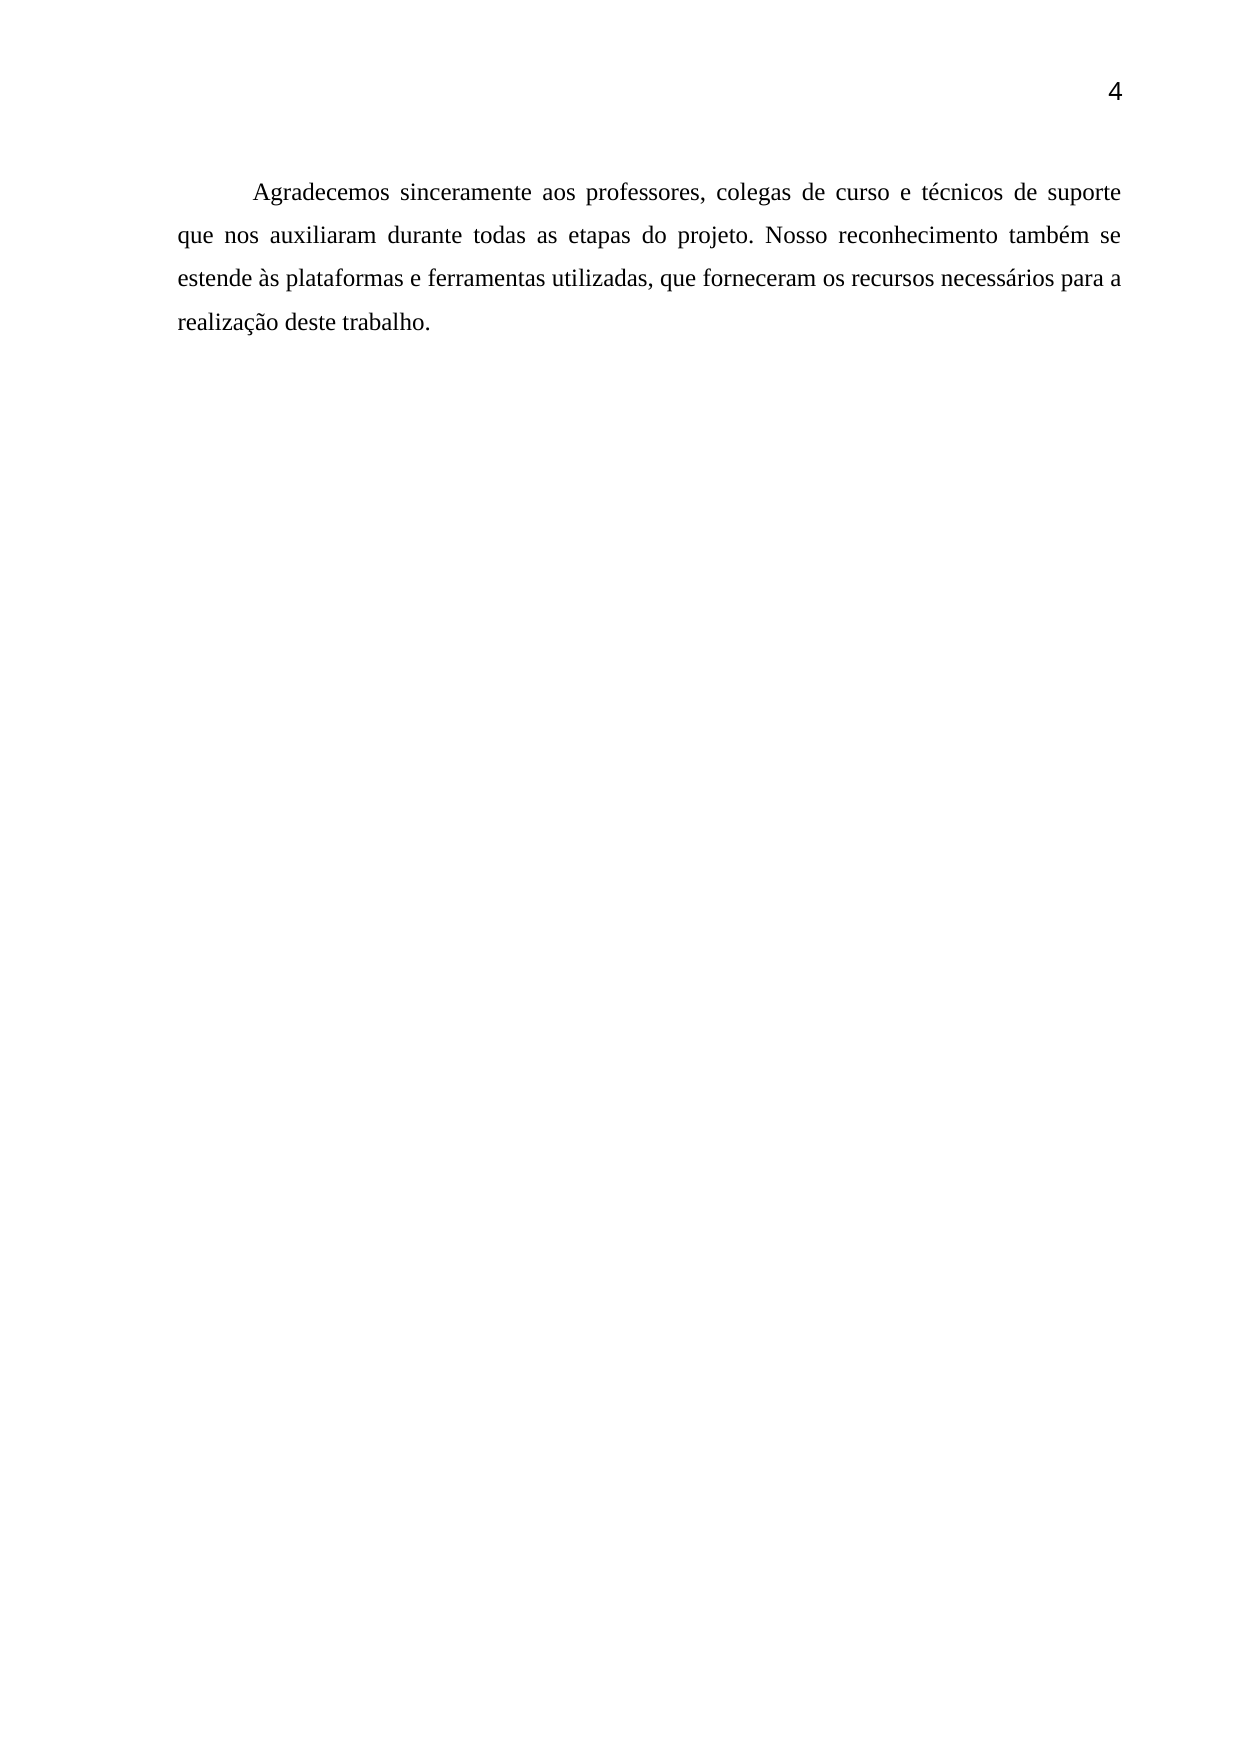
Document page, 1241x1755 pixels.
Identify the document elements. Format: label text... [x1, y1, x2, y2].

text Agradecemos sinceramente aos professores, colegas de curso e técnicos de suporte que nos auxiliaram durante todas as etapas do projeto. Nosso reconhecimento também se estende às plataformas e ferramentas utilizadas, que forneceram os recursos necessários para a realização deste trabalho. [177, 177, 1122, 335]
